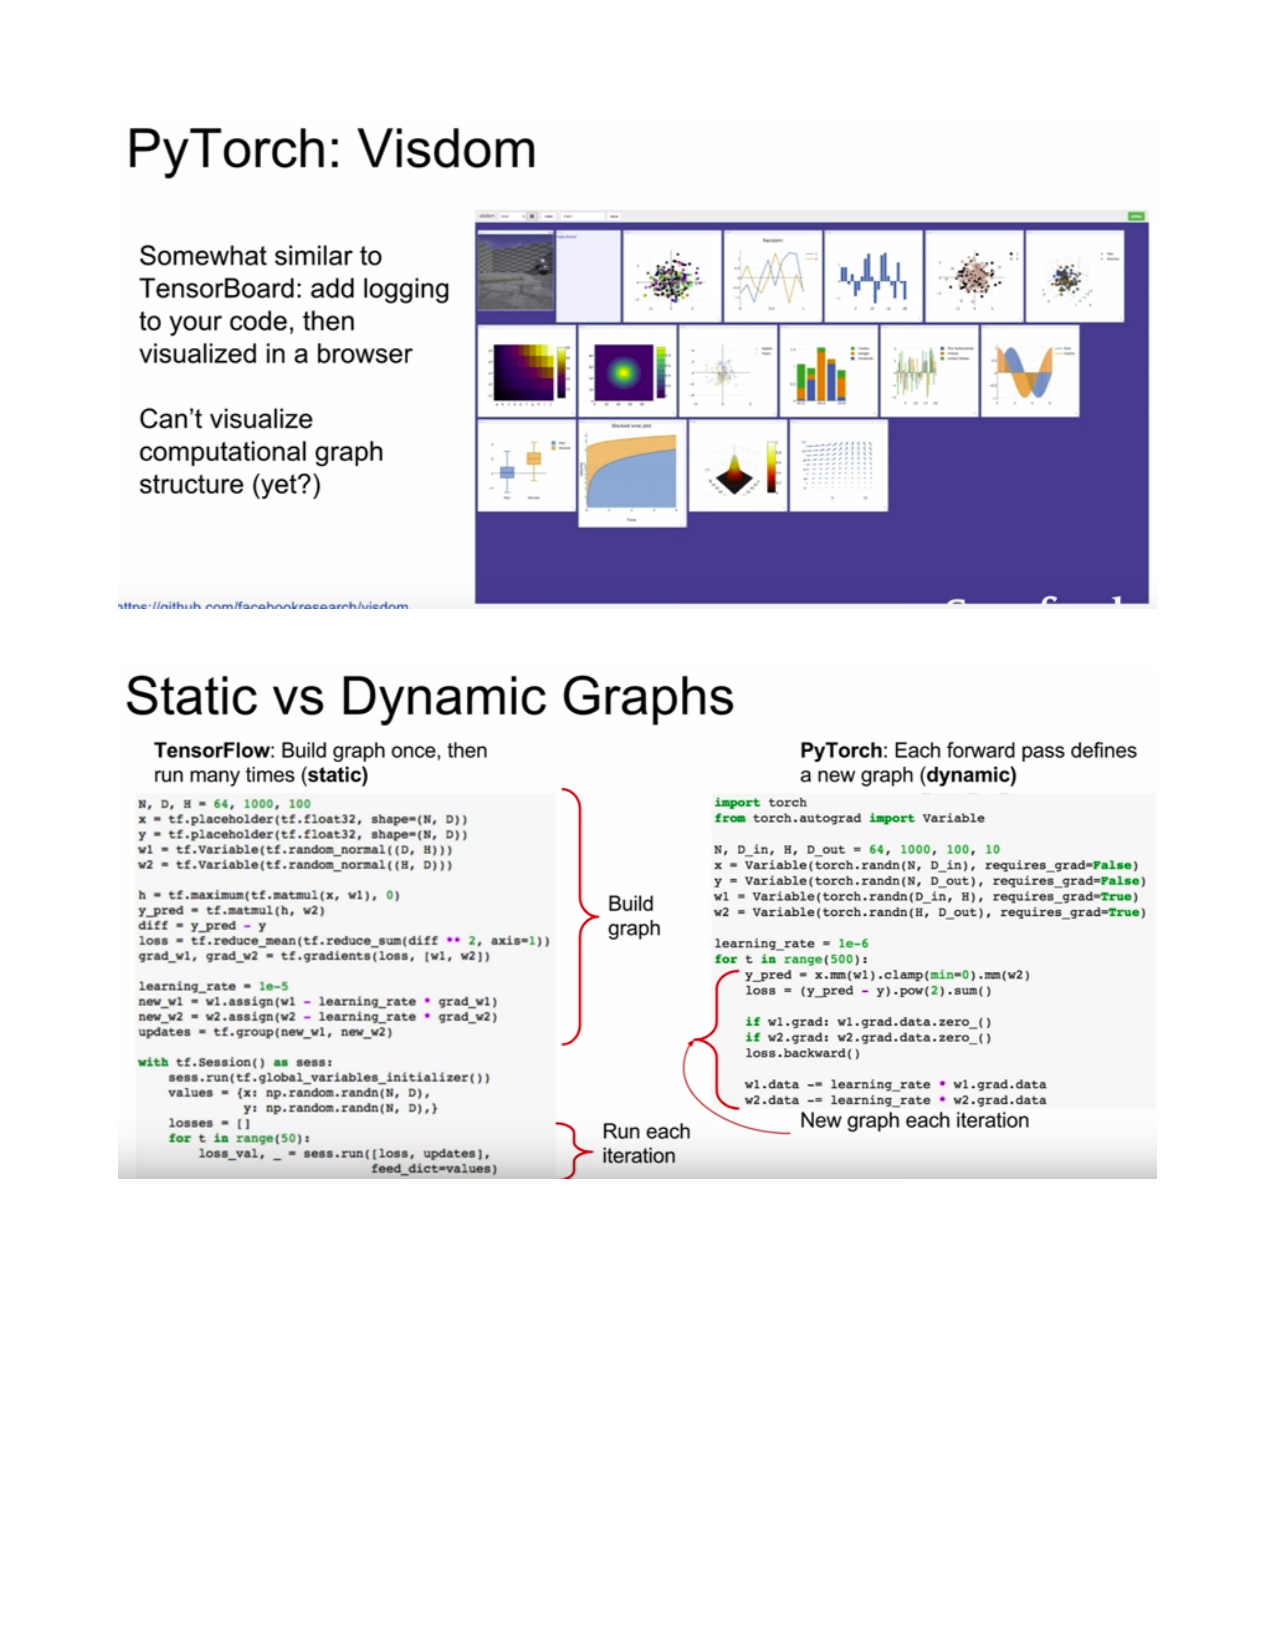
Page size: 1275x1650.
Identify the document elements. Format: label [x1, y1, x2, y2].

picture [118, 118, 1157, 609]
picture [118, 666, 1157, 1179]
